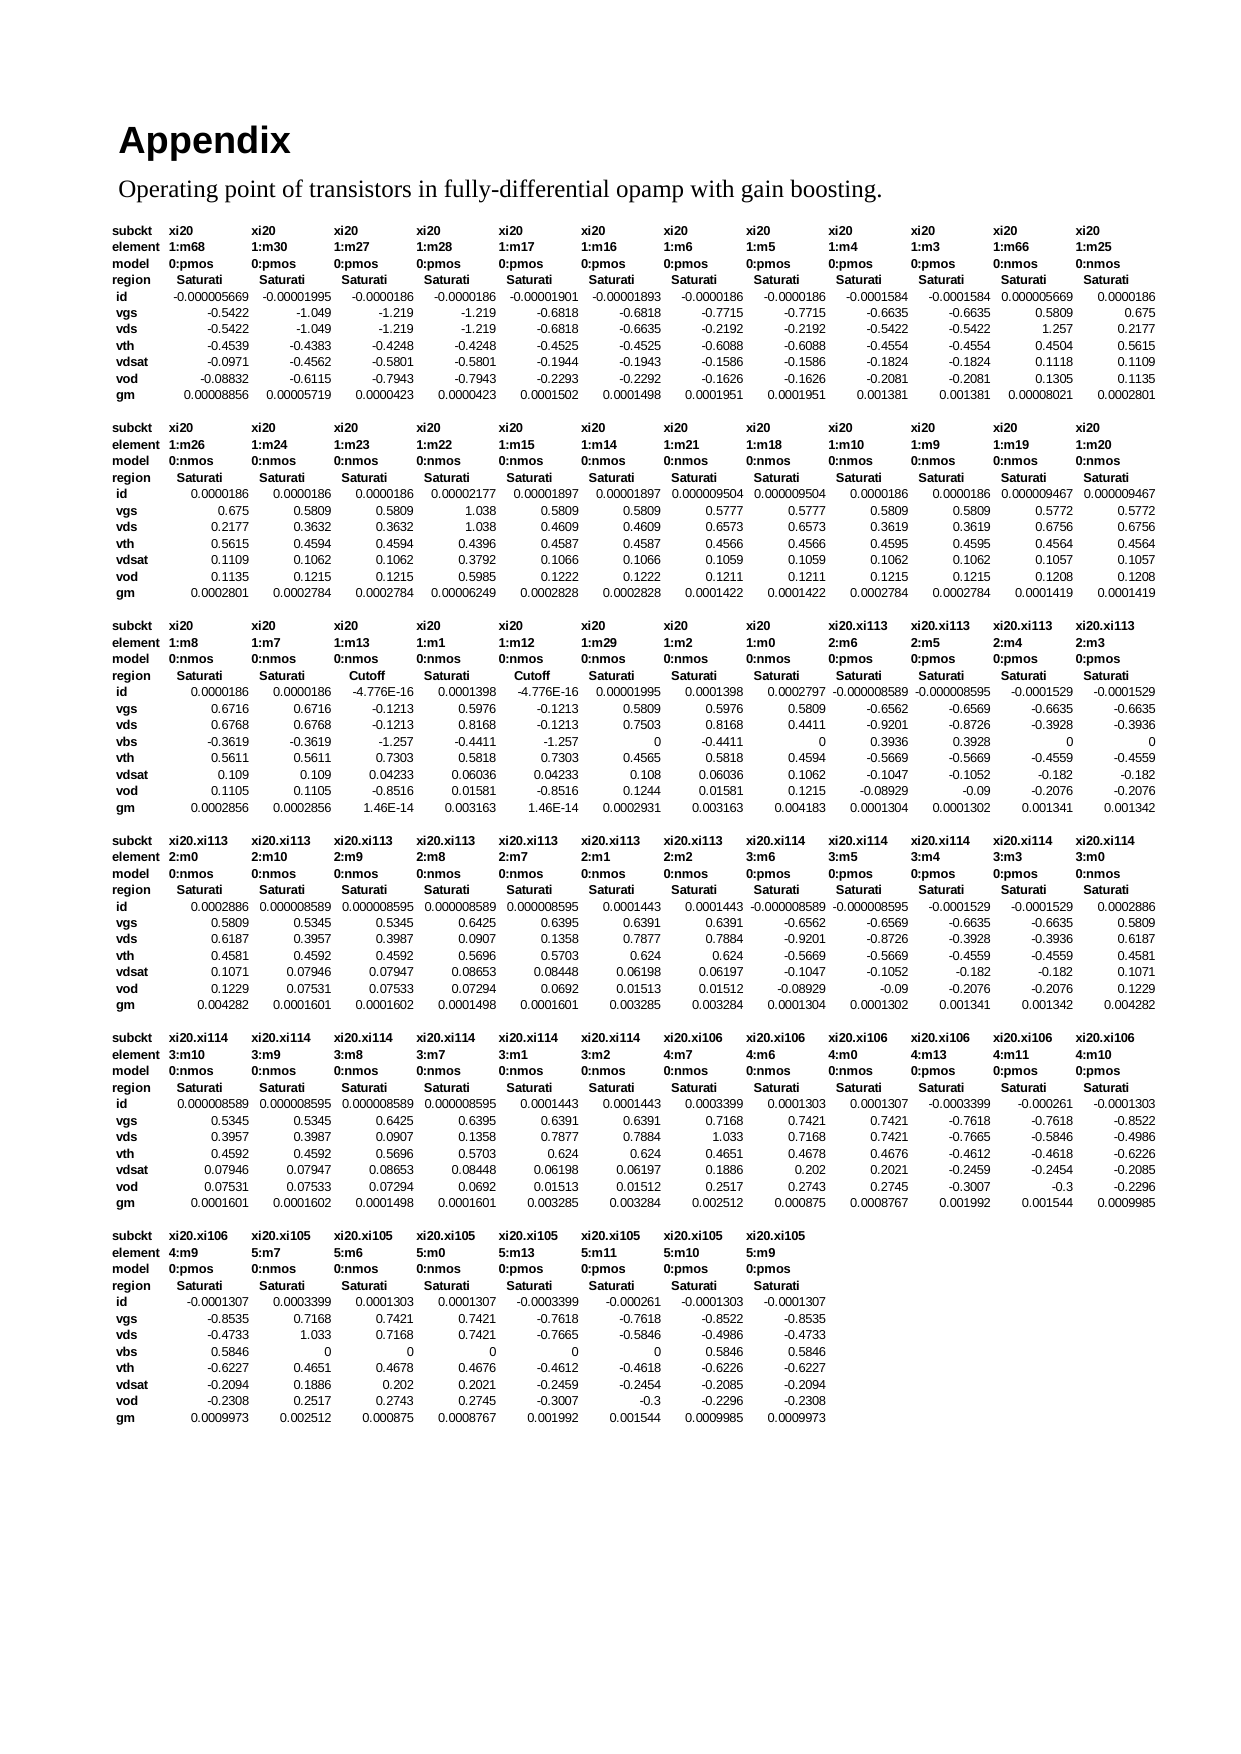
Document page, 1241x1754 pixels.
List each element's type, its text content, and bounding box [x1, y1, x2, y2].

text Operating point of transistors in fully-differential opamp with gain boosting. [118, 174, 1122, 203]
subtitle Appendix [118, 118, 1122, 162]
